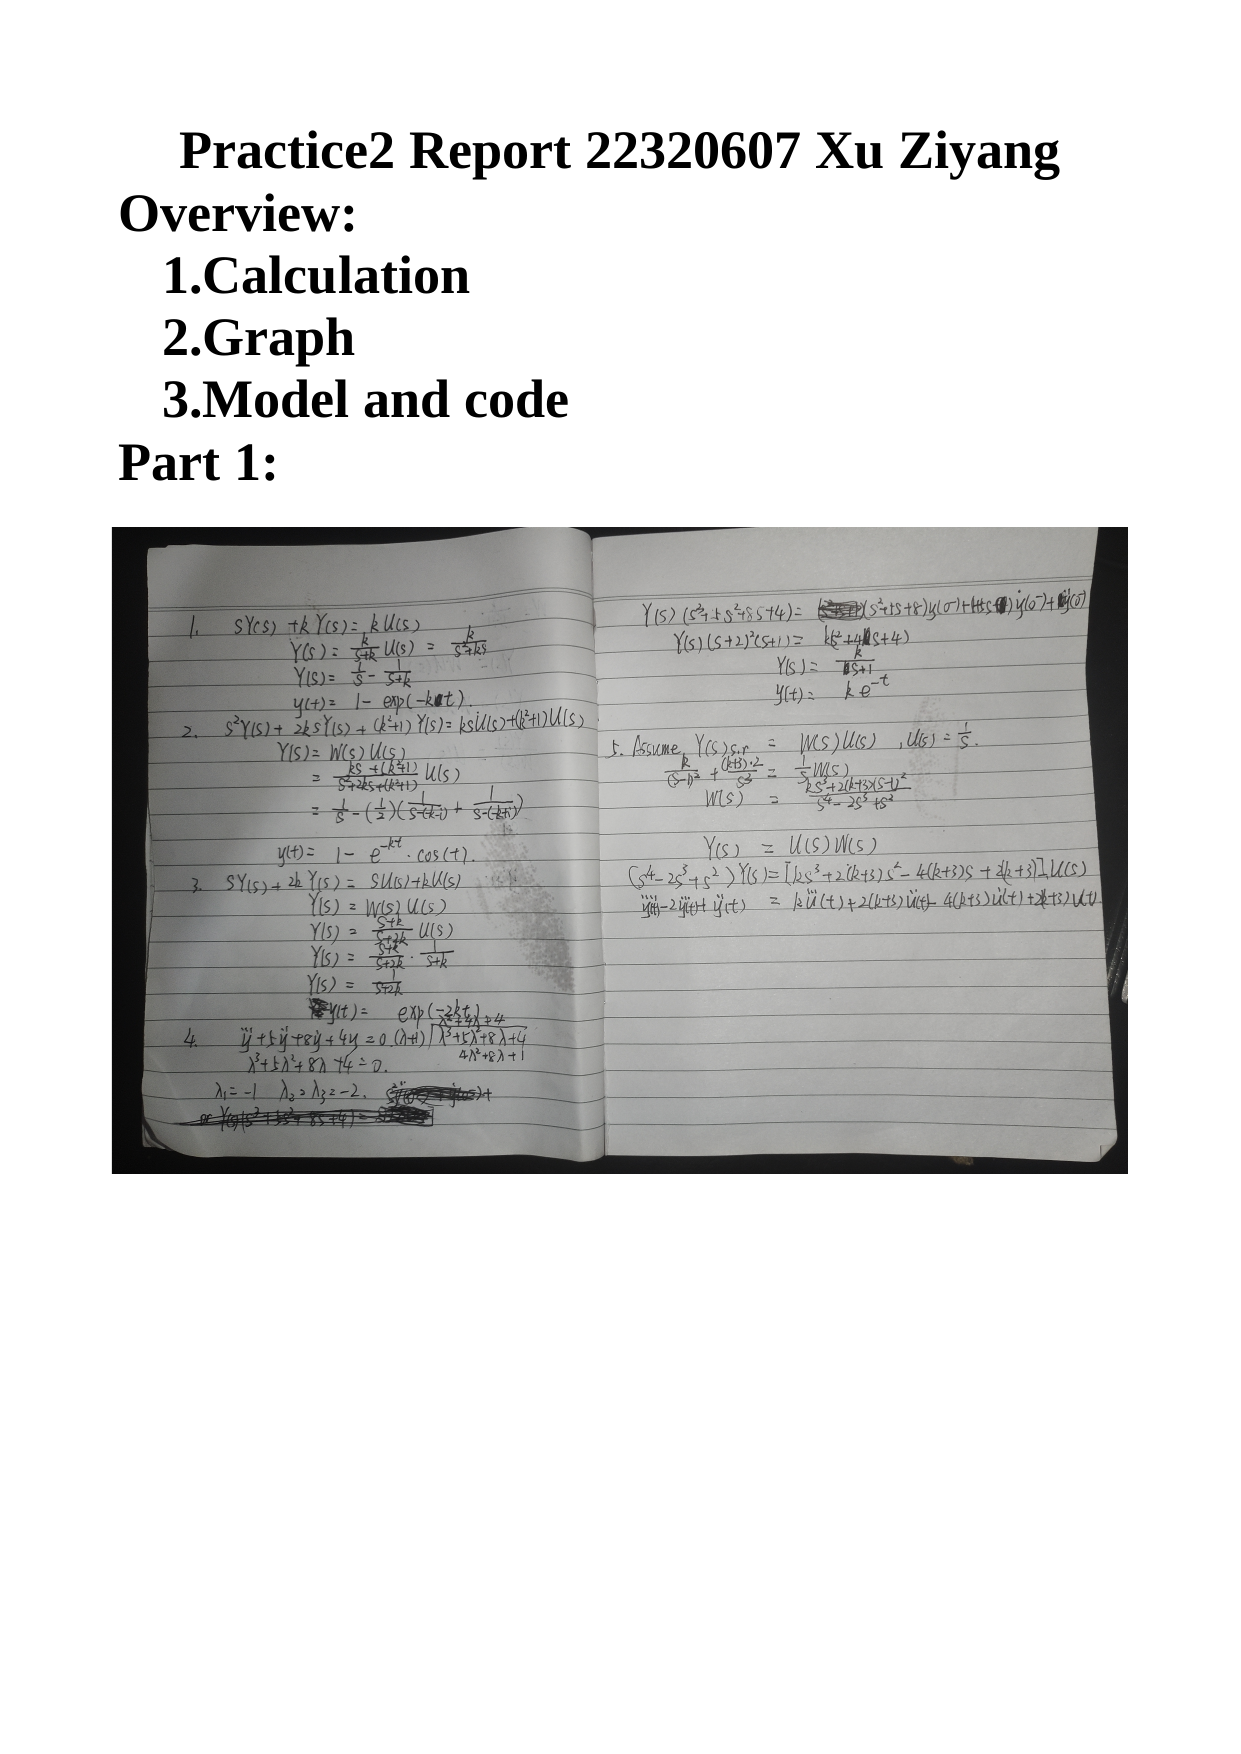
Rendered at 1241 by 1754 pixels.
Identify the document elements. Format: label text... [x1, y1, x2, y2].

text 2.Graph [118, 305, 1122, 367]
text 3.Model and code [118, 367, 1122, 429]
text Part 1: [118, 429, 1122, 492]
text Overview: [118, 180, 1122, 243]
text Practice2 Report 22320607 Xu Ziyang [118, 118, 1122, 180]
text 1.Calculation [118, 243, 1122, 305]
